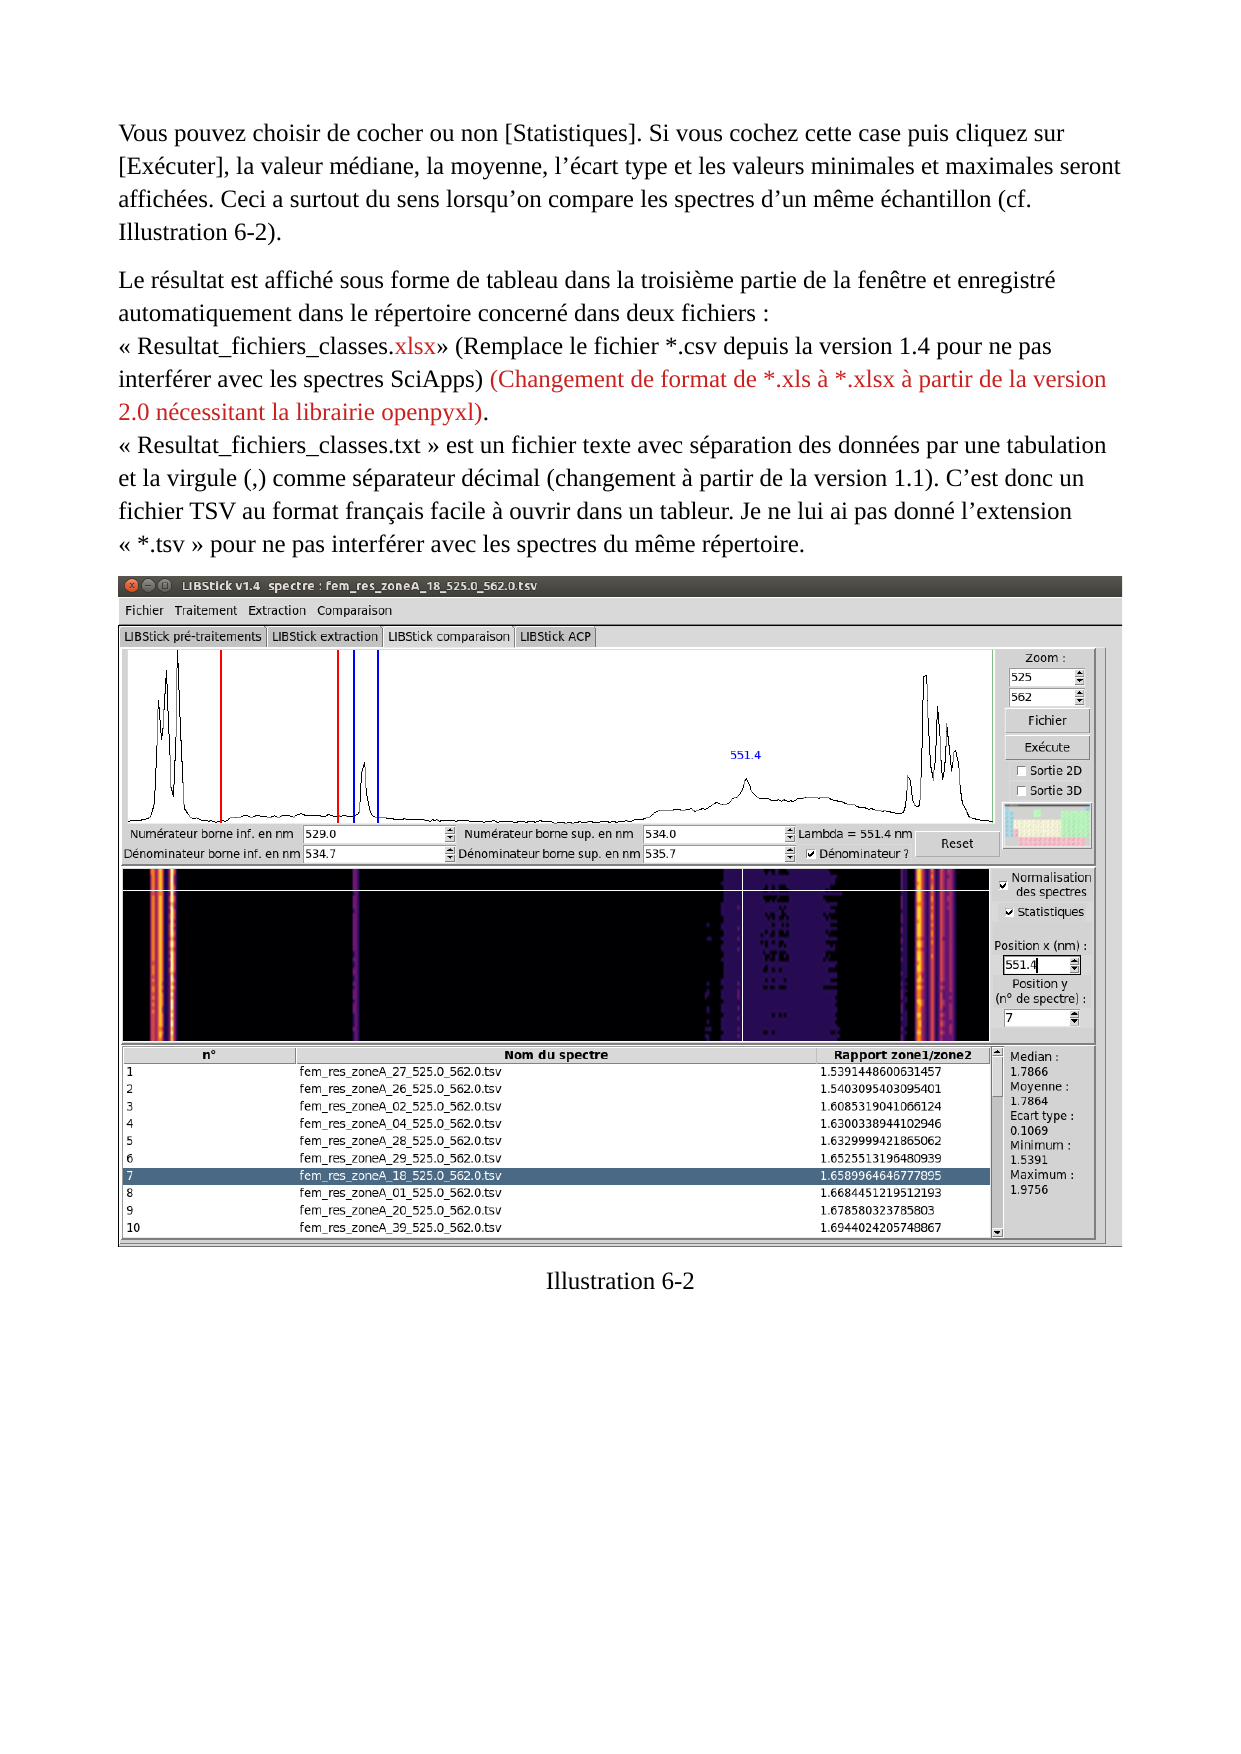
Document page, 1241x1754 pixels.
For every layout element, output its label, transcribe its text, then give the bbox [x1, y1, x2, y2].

picture [118, 576, 1123, 1247]
text Illustration 6-2 [118, 1266, 1122, 1294]
text Vous pouvez choisir de cocher ou non [Statistiques]. Si vous cochez cette case puis cliquez sur [Exécuter], la valeur médiane, la moyenne, l’écart type et les valeurs minimales et maximales seront affichées. Ceci a surtout du sens lorsqu’on compare les spectres d’un même échantillon (cf. Illustration 6-2). [118, 118, 1122, 246]
text Le résultat est affiché sous forme de tableau dans la troisième partie de la fenêtre et enregistré automatiquement dans le répertoire concerné dans deux fichiers : « Resultat_fichiers_classes.xlsx» (Remplace le fichier *.csv depuis la version 1.4 pour ne pas interférer avec les spectres SciApps) (Changement de format de *.xls à *.xlsx à partir de la version 2.0 nécessitant la librairie openpyxl). « Resultat_fichiers_classes.txt » est un fichier texte avec séparation des données par une tabulation et la virgule (,) comme séparateur décimal (changement à partir de la version 1.1). C’est donc un fichier TSV au format français facile à ouvrir dans un tableur. Je ne lui ai pas donné l’extension « *.tsv » pour ne pas interférer avec les spectres du même répertoire. [118, 265, 1122, 558]
